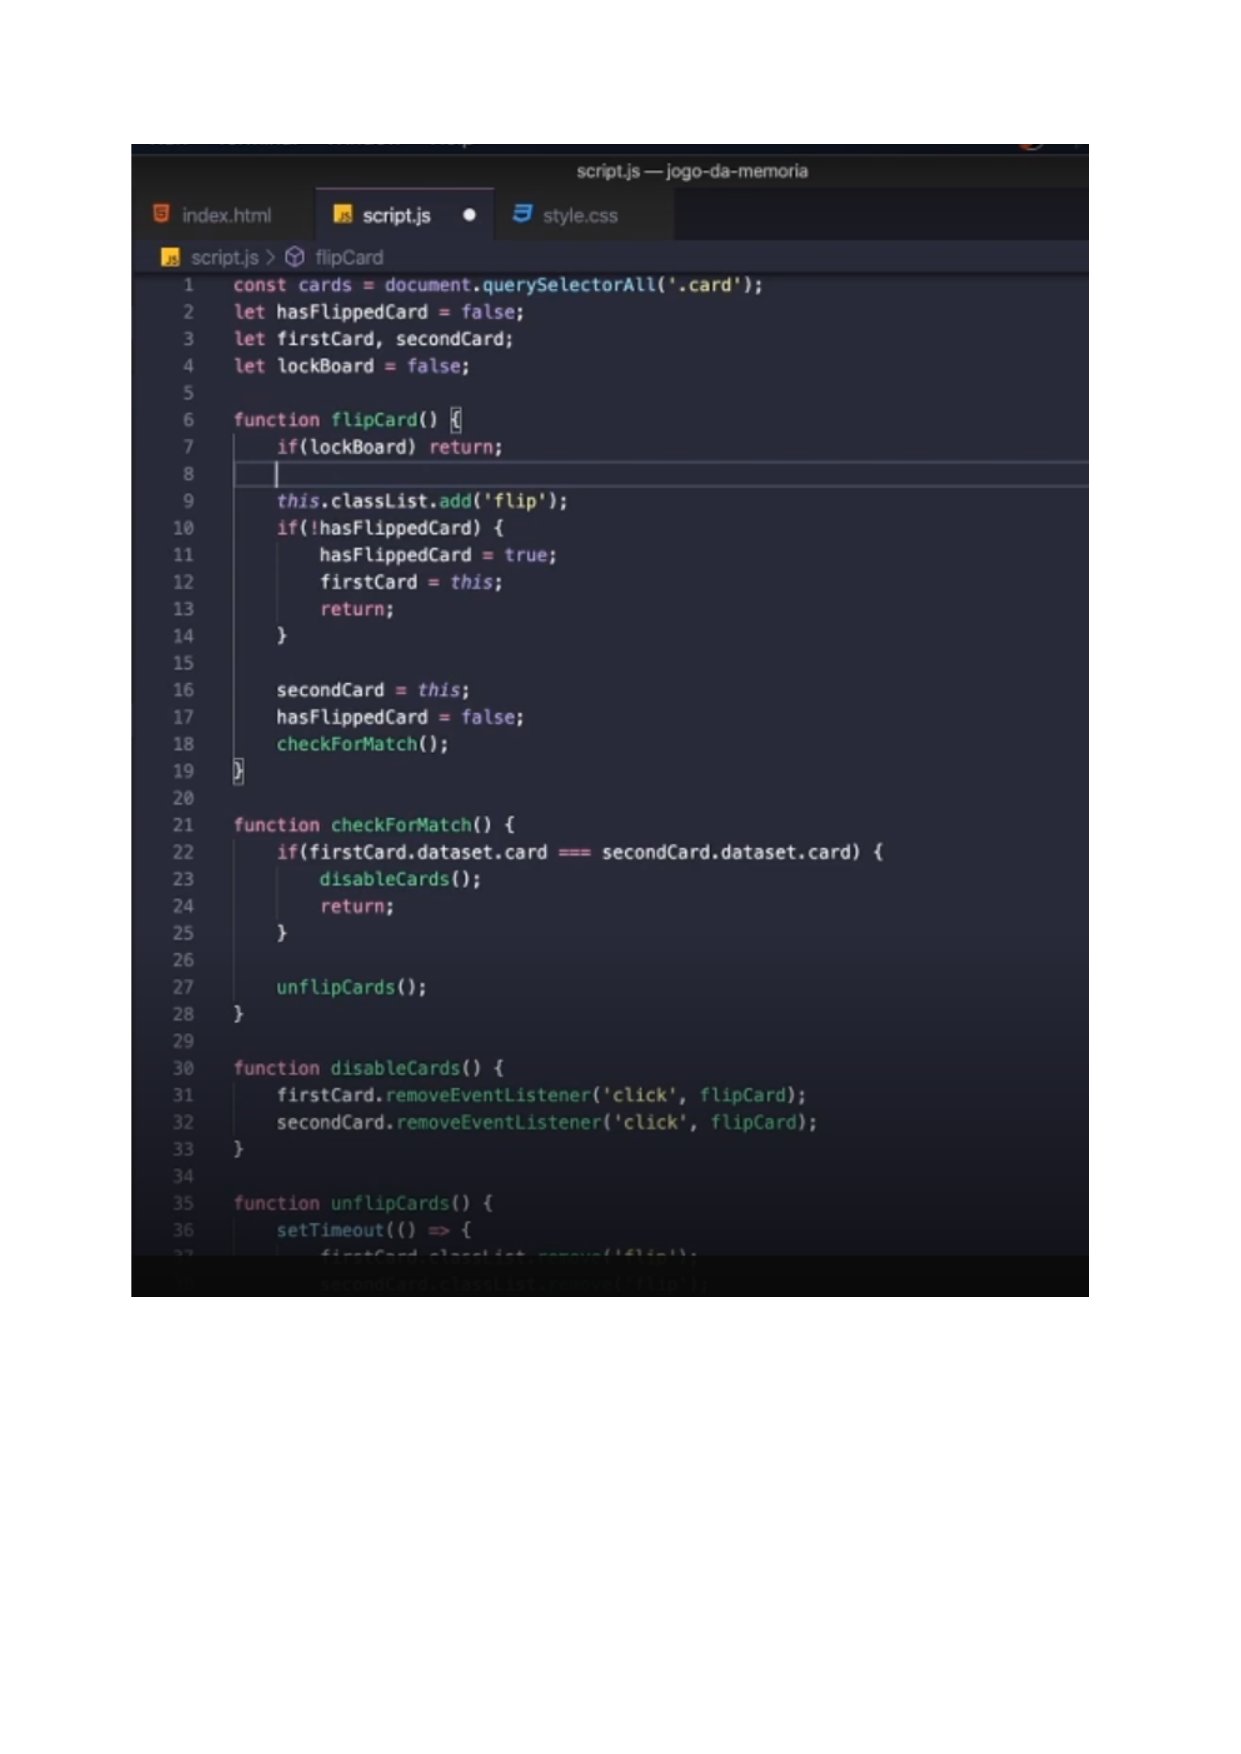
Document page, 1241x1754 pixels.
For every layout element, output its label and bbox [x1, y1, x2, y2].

picture [131, 144, 1089, 1297]
